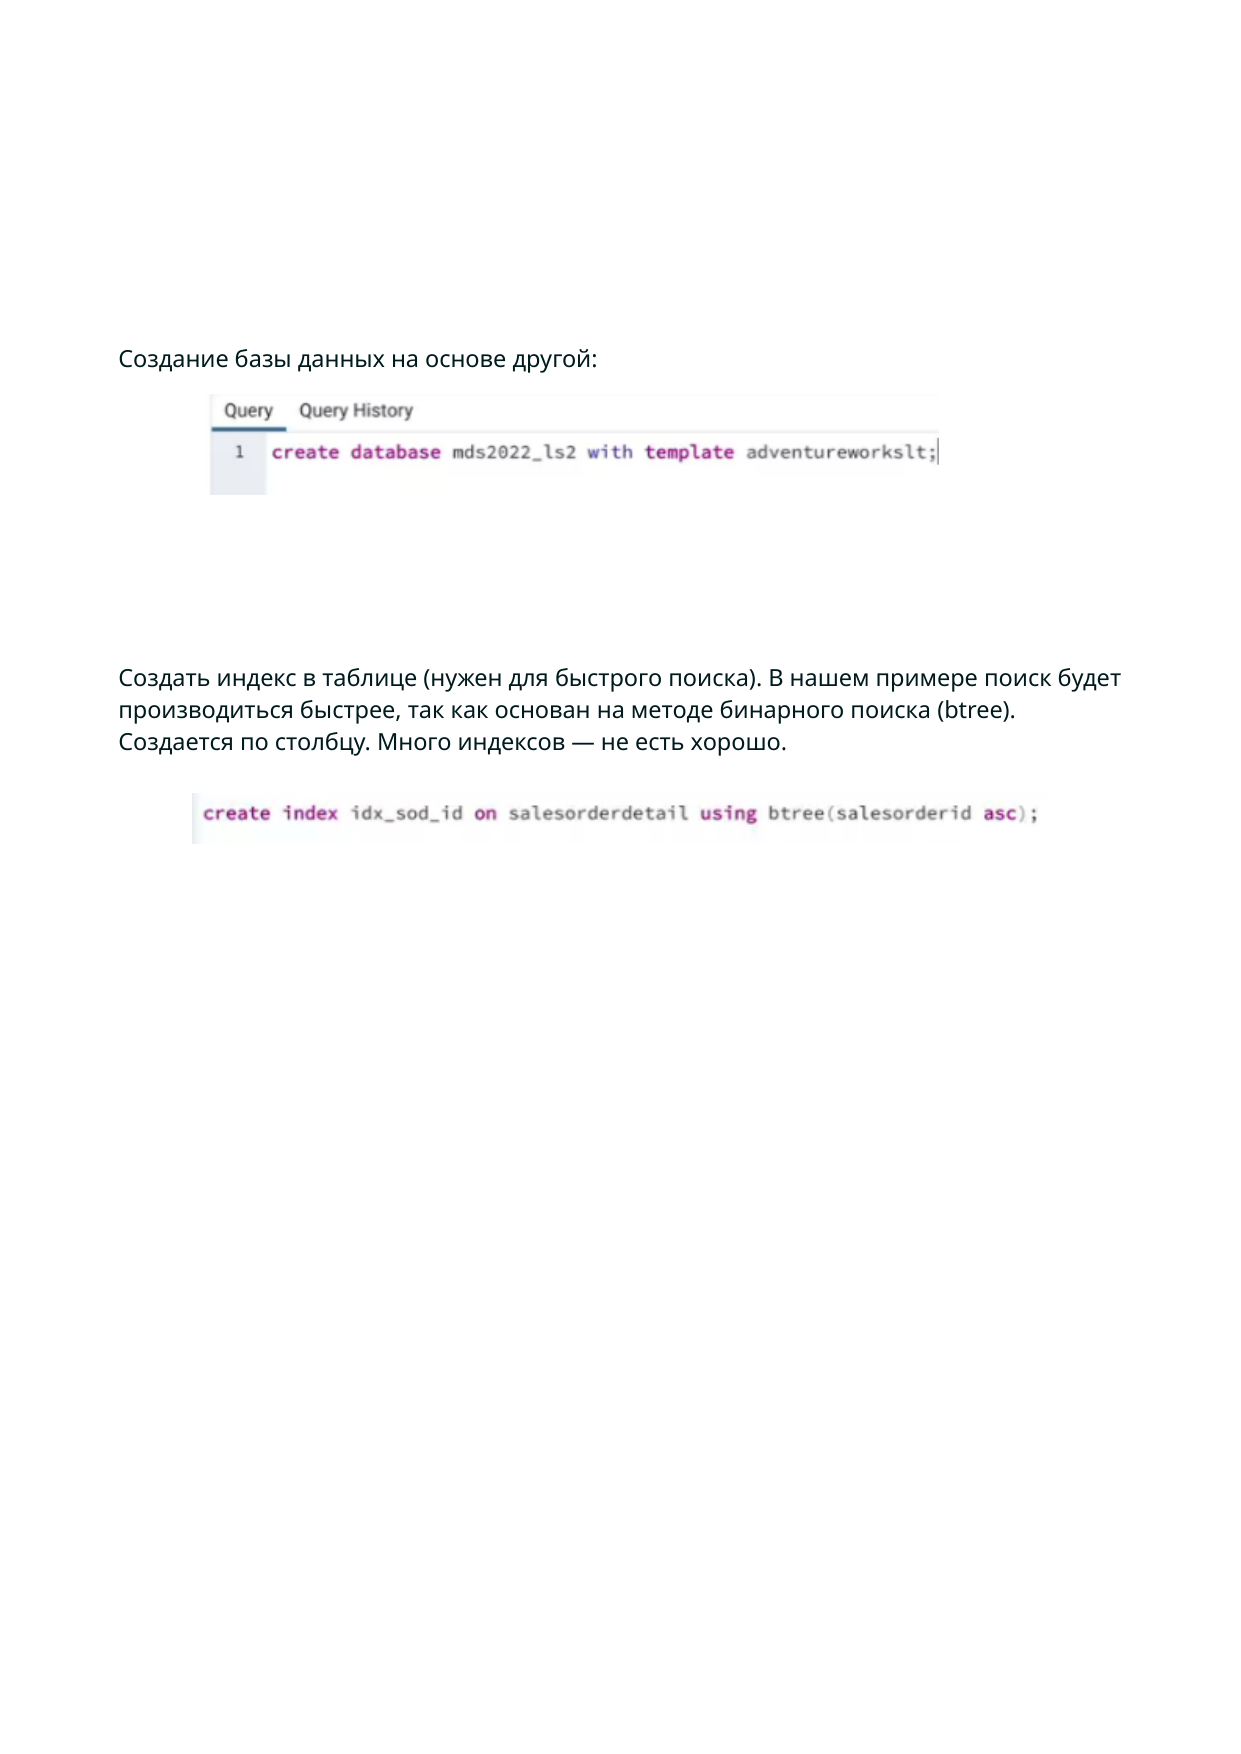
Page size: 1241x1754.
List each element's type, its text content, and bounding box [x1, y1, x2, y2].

text Создать индекс в таблице (нужен для быстрого поиска). В нашем примере поиск будет производиться быстрее, так как основан на методе бинарного поиска (btree). Создается по столбцу. Много индексов — не есть хорошо. [118, 662, 1122, 758]
text Создание базы данных на основе другой: [118, 342, 1122, 374]
picture [204, 394, 939, 495]
picture [192, 793, 1049, 844]
